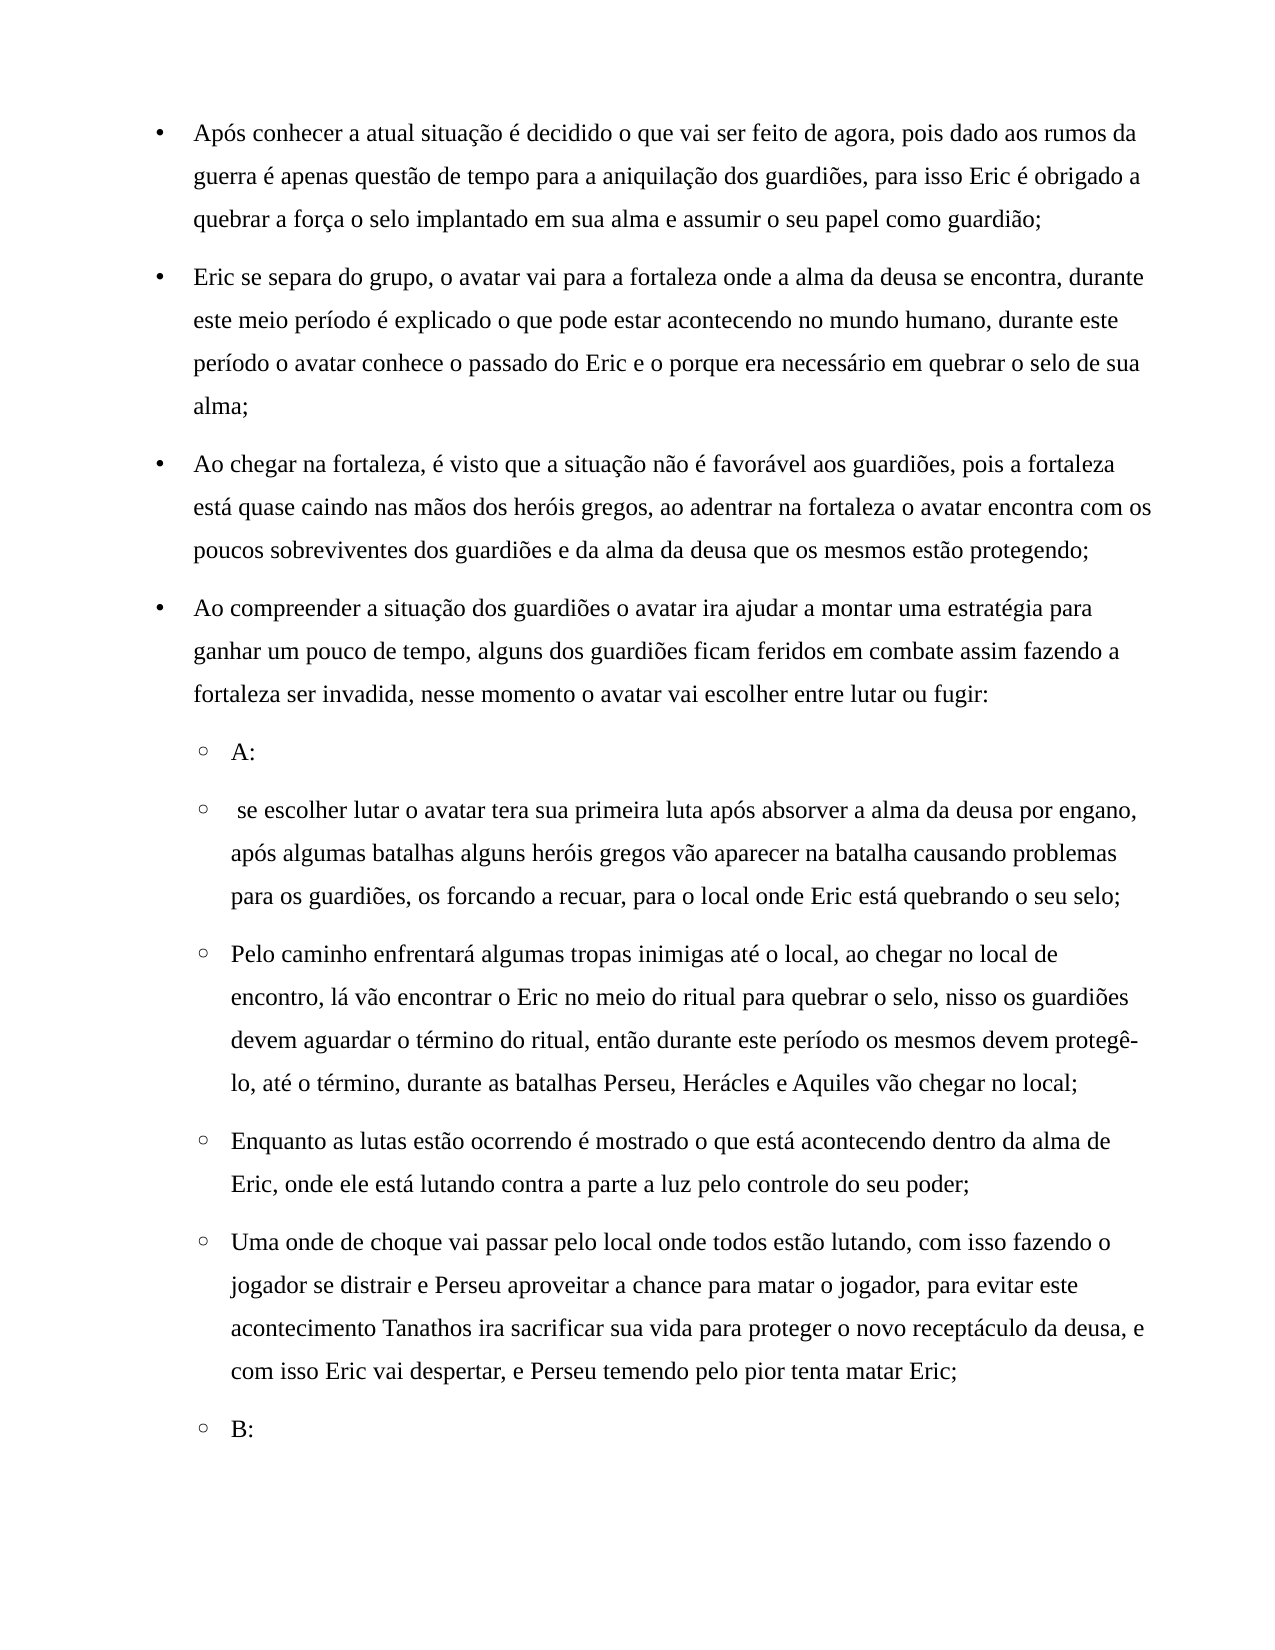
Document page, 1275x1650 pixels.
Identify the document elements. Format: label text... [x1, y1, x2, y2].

list Ao compreender a situação dos guardiões o avatar ira ajudar a montar uma estratégia para ganhar um pouco de tempo, alguns dos guardiões ficam feridos em combate assim fazendo a fortaleza ser invadida, nesse momento o avatar vai escolher entre lutar ou fugir: [156, 593, 1157, 708]
list Enquanto as lutas estão ocorrendo é mostrado o que está acontecendo dentro da alma de Eric, onde ele está lutando contra a parte a luz pelo controle do seu poder; [193, 1126, 1157, 1198]
list Após conhecer a atual situação é decidido o que vai ser feito de agora, pois dado aos rumos da guerra é apenas questão de tempo para a aniquilação dos guardiões, para isso Eric é obrigado a quebrar a força o selo implantado em sua alma e assumir o seu papel como guardião; [156, 118, 1157, 233]
list Pelo caminho enfrentará algumas tropas inimigas até o local, ao chegar no local de encontro, lá vão encontrar o Eric no meio do ritual para quebrar o selo, nisso os guardiões devem aguardar o término do ritual, então durante este período os mesmos devem protegê-lo, até o término, durante as batalhas Perseu, Herácles e Aquiles vão chegar no local; [193, 939, 1157, 1097]
list A: [193, 737, 1157, 766]
list se escolher lutar o avatar tera sua primeira luta após absorver a alma da deusa por engano, após algumas batalhas alguns heróis gregos vão aparecer na batalha causando problemas para os guardiões, os forcando a recuar, para o local onde Eric está quebrando o seu selo; [193, 795, 1157, 910]
list Ao chegar na fortaleza, é visto que a situação não é favorável aos guardiões, pois a fortaleza está quase caindo nas mãos dos heróis gregos, ao adentrar na fortaleza o avatar encontra com os poucos sobreviventes dos guardiões e da alma da deusa que os mesmos estão protegendo; [156, 449, 1157, 564]
list Eric se separa do grupo, o avatar vai para a fortaleza onde a alma da deusa se encontra, durante este meio período é explicado o que pode estar acontecendo no mundo humano, durante este período o avatar conhece o passado do Eric e o porque era necessário em quebrar o selo de sua alma; [156, 262, 1157, 420]
list B: [193, 1414, 1157, 1442]
list Uma onde de choque vai passar pelo local onde todos estão lutando, com isso fazendo o jogador se distrair e Perseu aproveitar a chance para matar o jogador, para evitar este acontecimento Tanathos ira sacrificar sua vida para proteger o novo receptáculo da deusa, e com isso Eric vai despertar, e Perseu temendo pelo pior tenta matar Eric; [193, 1227, 1157, 1385]
